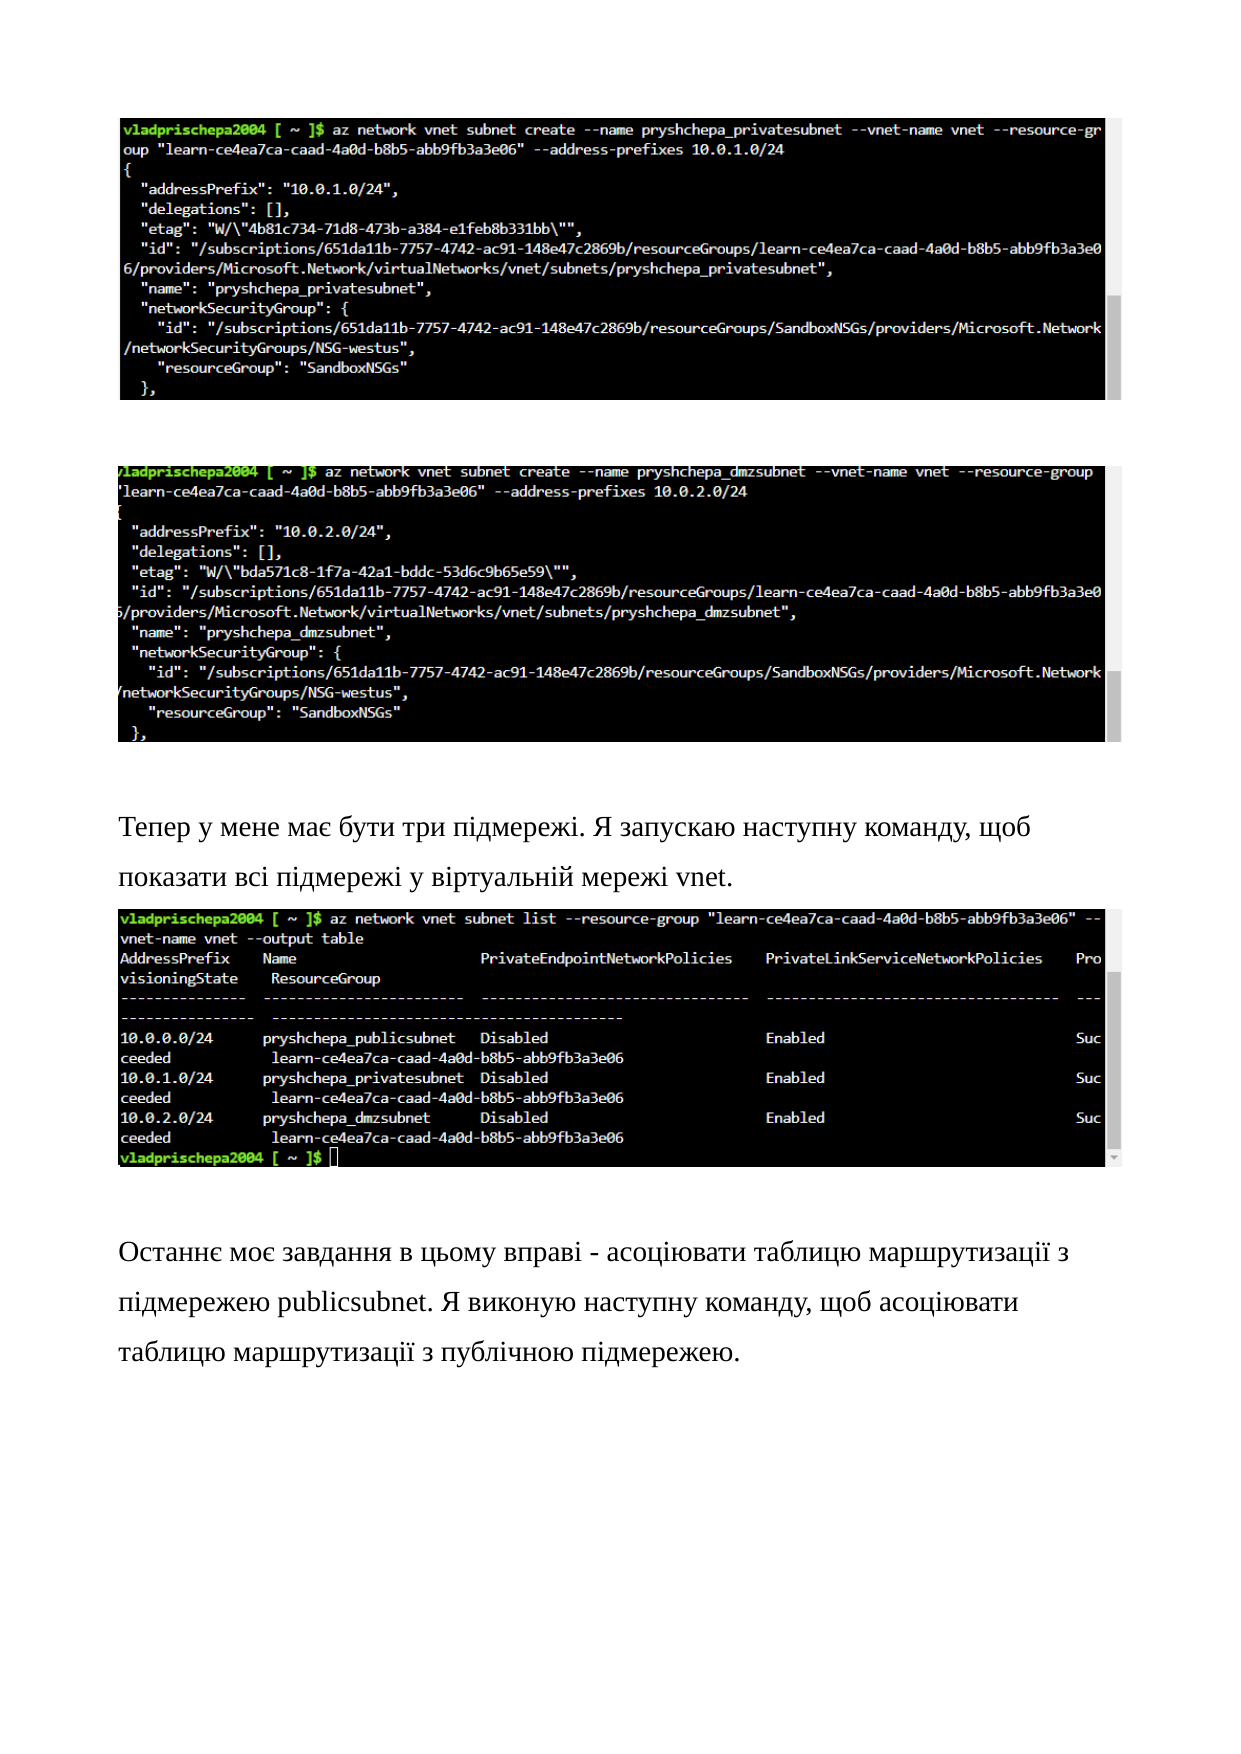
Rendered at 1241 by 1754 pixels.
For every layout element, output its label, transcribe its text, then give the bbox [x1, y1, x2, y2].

text Тепер у мене має бути три підмережі. Я запускаю наступну команду, щоб показати всі підмережі у віртуальній мережі vnet. [118, 809, 1122, 893]
picture [118, 118, 1123, 400]
picture [118, 909, 1123, 1167]
picture [118, 466, 1123, 742]
text Останнє моє завдання в цьому вправі - асоціювати таблицю маршрутизації з підмережею publicsubnet. Я виконую наступну команду, щоб асоціювати таблицю маршрутизації з публічною підмережею. [118, 1234, 1122, 1368]
